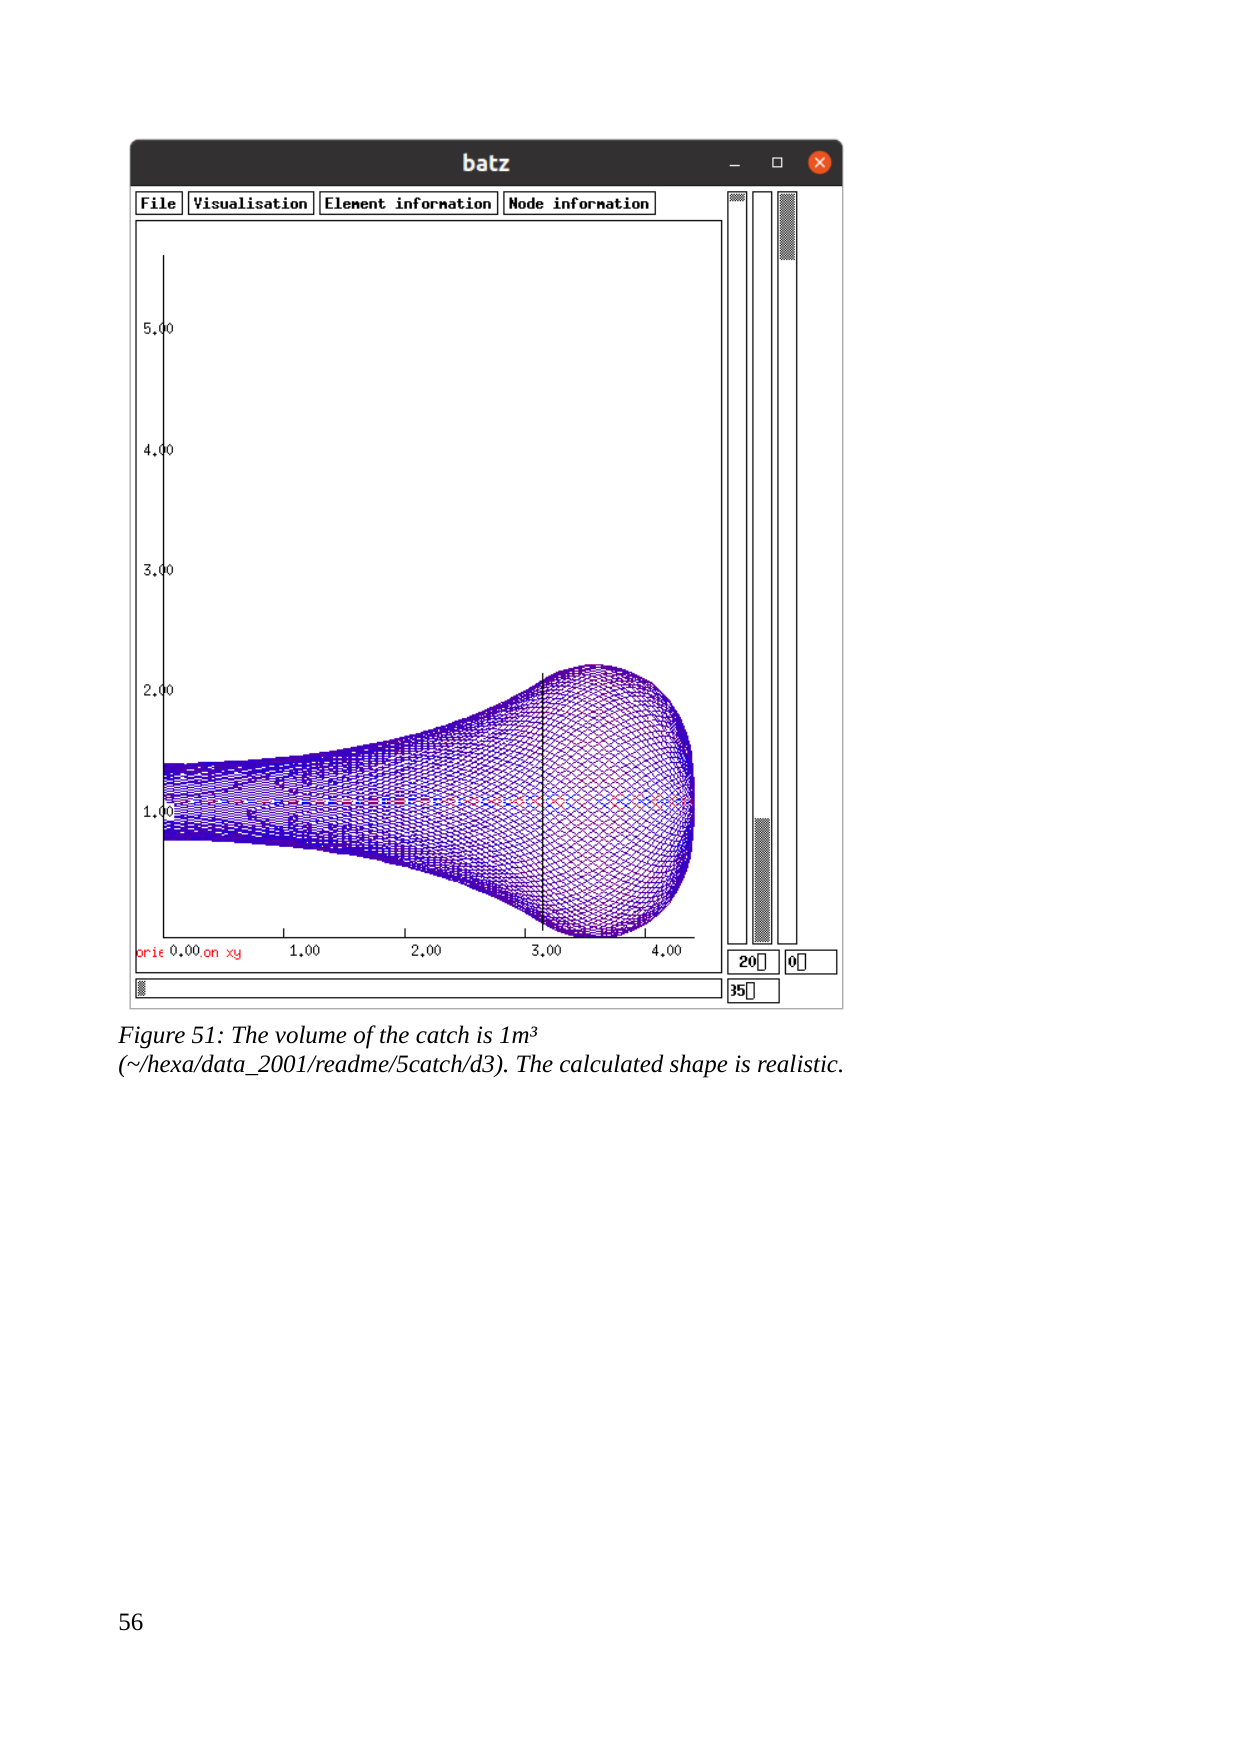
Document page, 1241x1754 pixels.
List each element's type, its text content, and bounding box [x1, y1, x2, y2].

text Figure 51: The volume of the catch is 1m³ (~/hexa/data_2001/readme/5catch/d3). The calculated shape is realistic. [118, 1021, 854, 1078]
picture [118, 130, 855, 1021]
